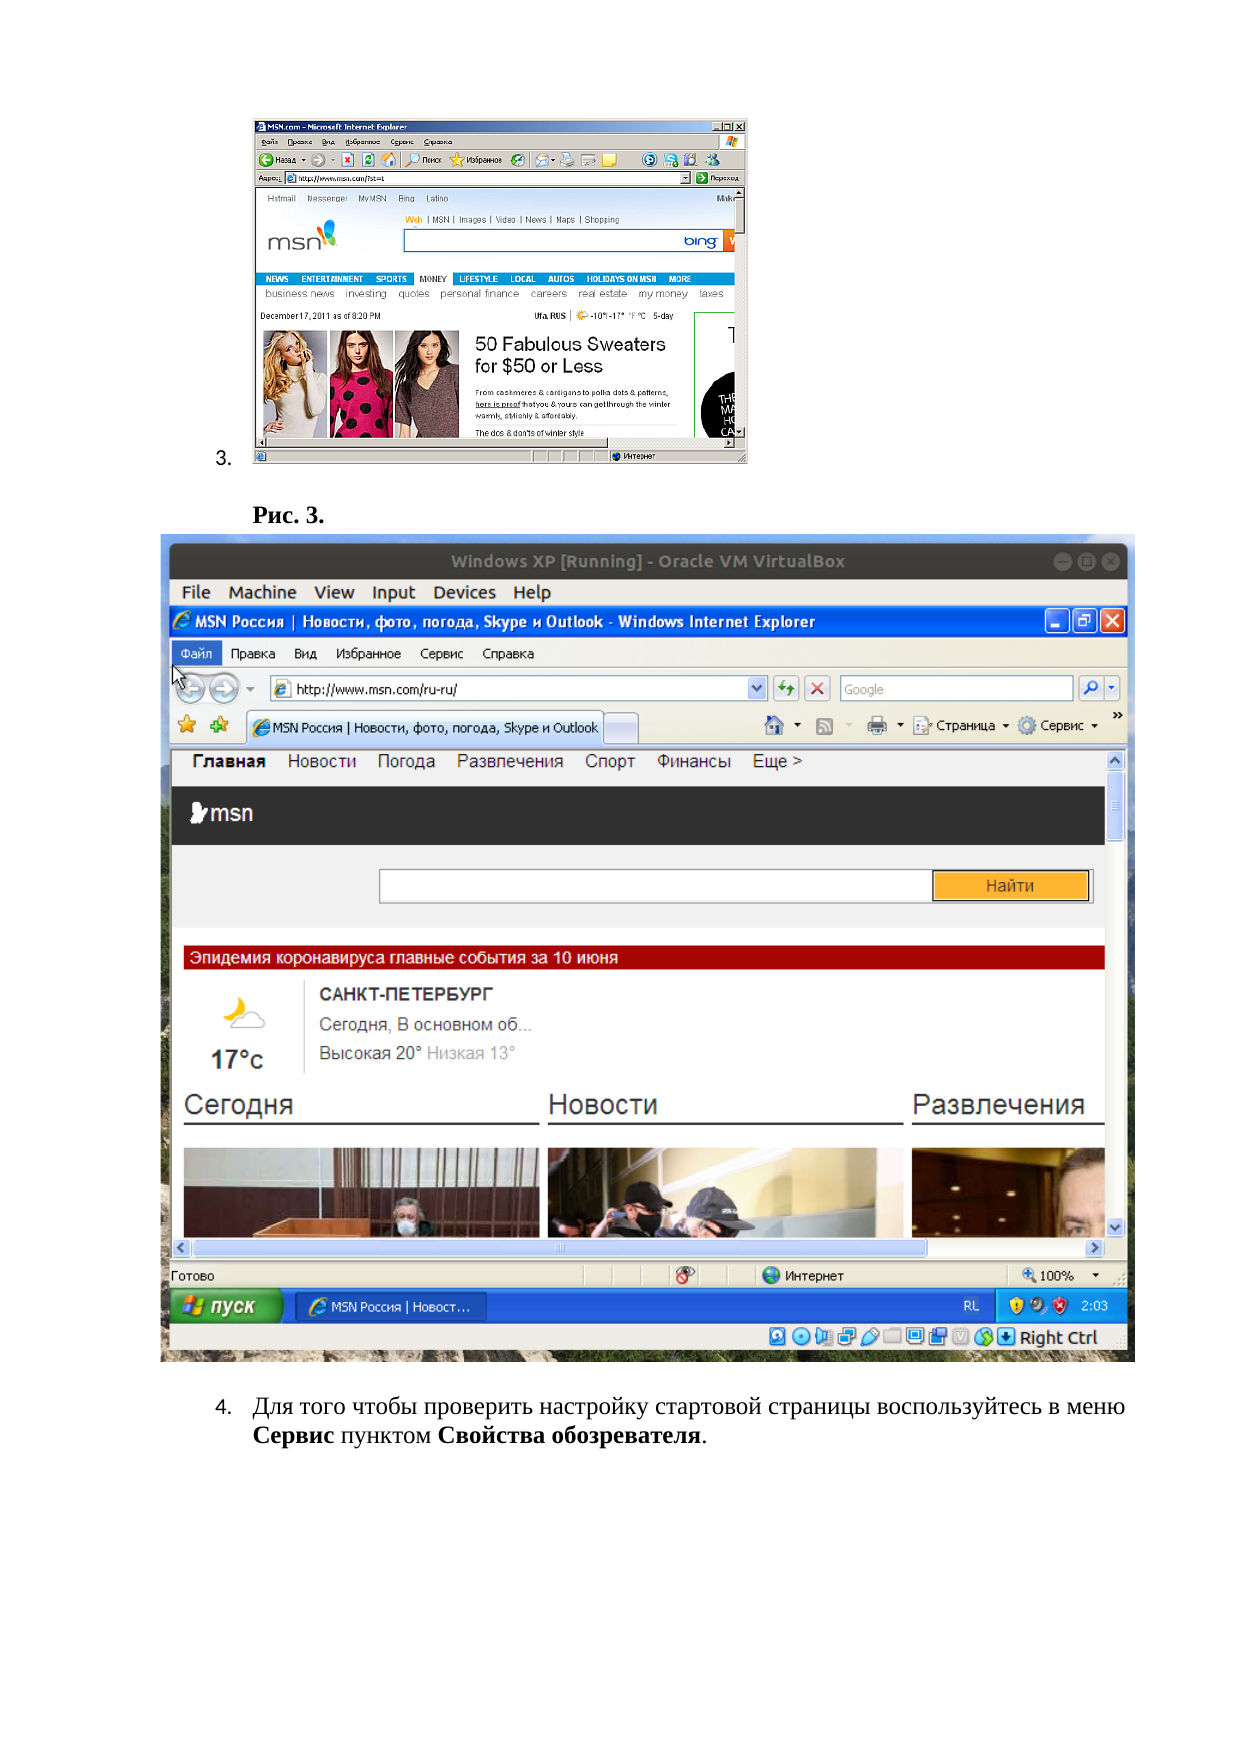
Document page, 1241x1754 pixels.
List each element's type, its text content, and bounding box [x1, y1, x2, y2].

list Для того чтобы проверить настройку стартовой страницы воспользуйтесь в меню Сервис пунктом Свойства обозревателя. [215, 558, 1152, 1449]
picture [160, 534, 1135, 1362]
picture [252, 118, 748, 464]
text Рис. 3. [252, 500, 1152, 529]
